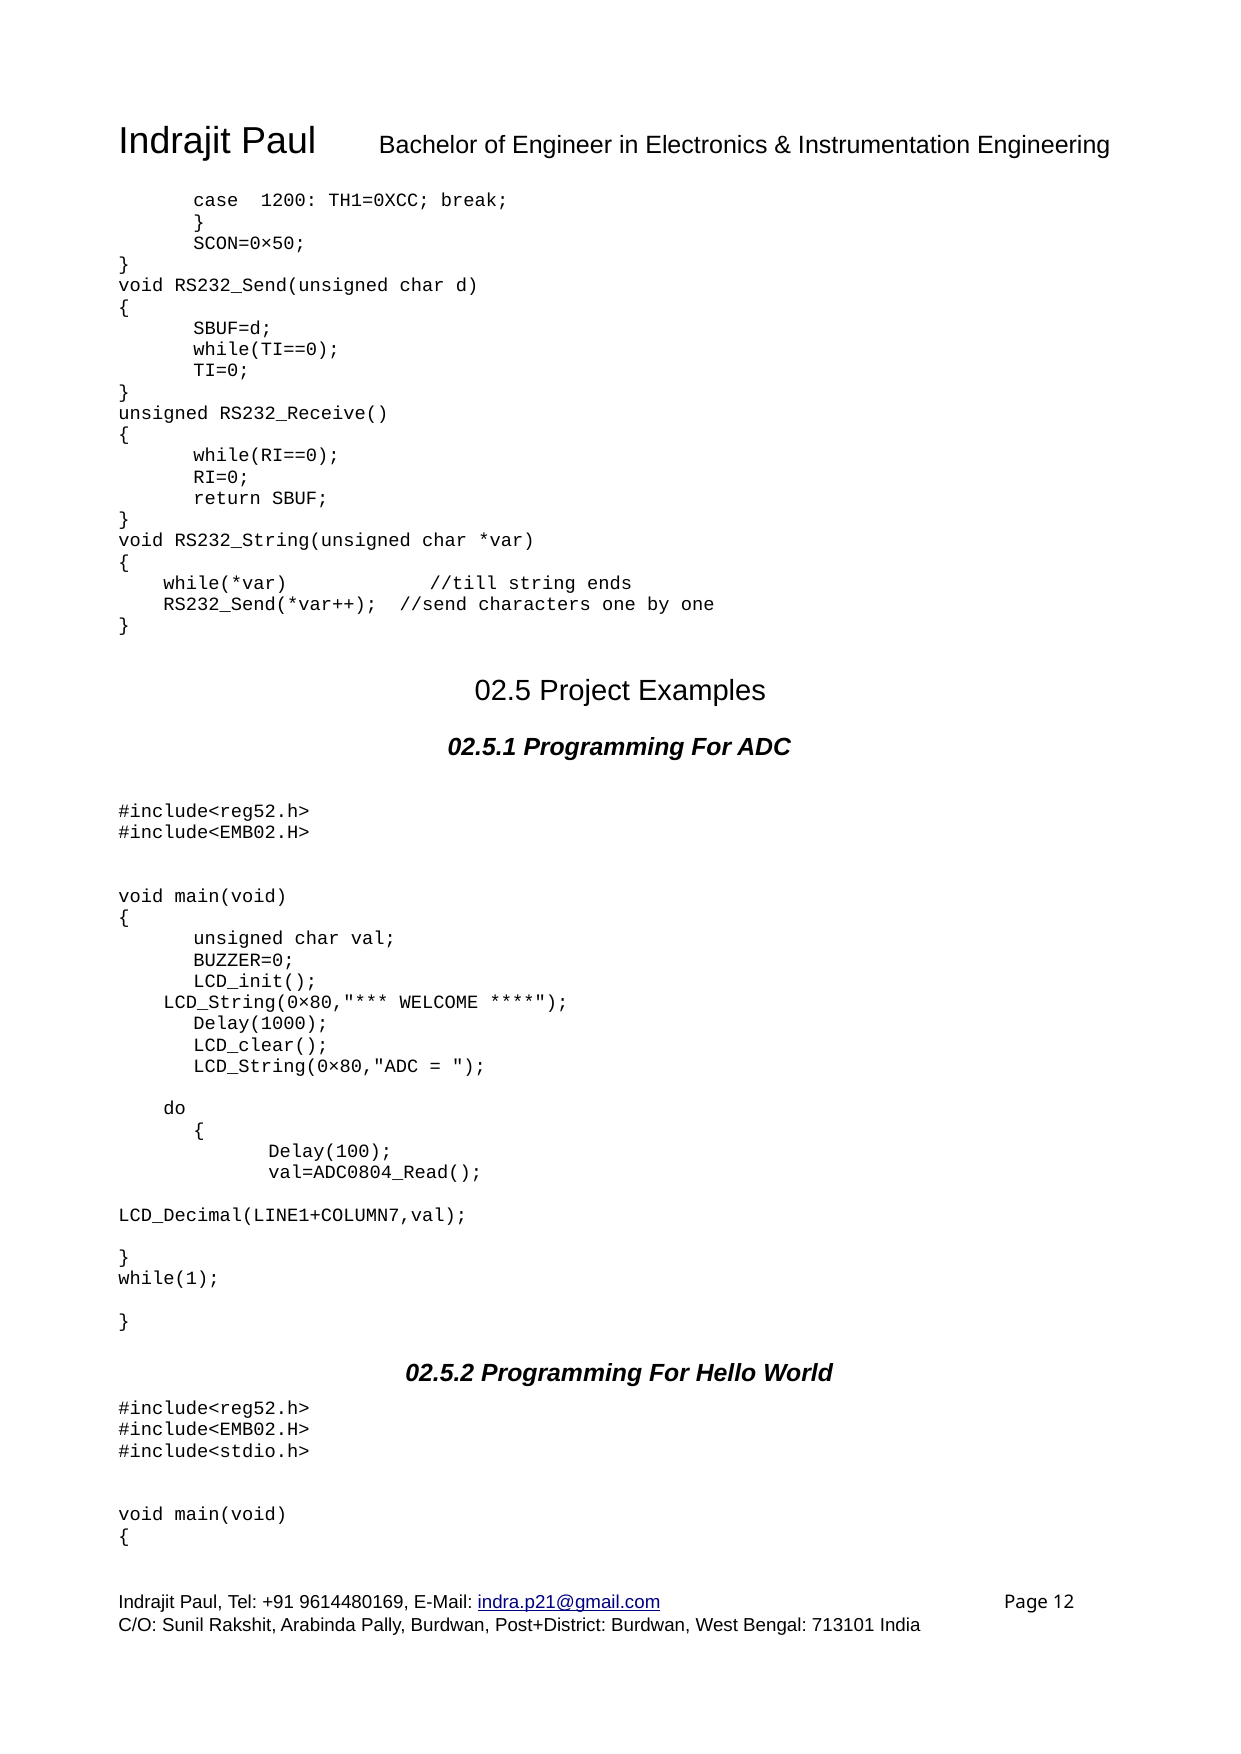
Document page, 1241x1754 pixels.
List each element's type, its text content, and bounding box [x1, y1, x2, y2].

text { [118, 908, 1122, 929]
text val=ADC0804_Read(); [118, 1163, 1122, 1184]
text { [118, 297, 1122, 319]
text SCON=0×50; [118, 234, 1122, 255]
text LCD_String(0×80,"*** WELCOME ****"); [118, 993, 1122, 1014]
text RS232_Send(*var++); //send characters one by one [118, 595, 1122, 616]
subtitle 02.5.1 Programming For ADC [118, 732, 1122, 760]
text #include<EMB02.H> [118, 1420, 1122, 1441]
text } [118, 382, 1122, 404]
text LCD_Decimal(LINE1+COLUMN7,val); [118, 1205, 1122, 1227]
text LCD_String(0×80,"ADC = "); [118, 1057, 1122, 1078]
text #include<EMB02.H> [118, 823, 1122, 844]
text { [118, 1526, 1122, 1548]
text return SBUF; [118, 489, 1122, 510]
text TI=0; [118, 361, 1122, 382]
text Delay(1000); [118, 1014, 1122, 1035]
text } [118, 510, 1122, 531]
text { [118, 425, 1122, 446]
text while(TI==0); [118, 340, 1122, 361]
subtitle 02.5 Project Examples [118, 673, 1122, 707]
text Delay(100); [118, 1142, 1122, 1163]
subtitle 02.5.2 Programming For Hello World [118, 1358, 1122, 1386]
text while(RI==0); [118, 446, 1122, 467]
text } [118, 212, 1122, 234]
text void RS232_String(unsigned char *var) [118, 531, 1122, 552]
text { [118, 552, 1122, 574]
text { [118, 1120, 1122, 1142]
text void main(void) [118, 887, 1122, 908]
text unsigned RS232_Receive() [118, 404, 1122, 425]
text SBUF=d; [118, 319, 1122, 340]
text case 1200: TH1=0XCC; break; [118, 191, 1122, 212]
text LCD_init(); [118, 972, 1122, 993]
text BUZZER=0; [118, 950, 1122, 972]
text void RS232_Send(unsigned char d) [118, 276, 1122, 297]
text } [118, 1312, 1122, 1333]
text while(1); [118, 1269, 1122, 1290]
text do [118, 1099, 1122, 1120]
text #include<reg52.h> [118, 802, 1122, 823]
text while(*var) //till string ends [118, 574, 1122, 595]
text } [118, 1248, 1122, 1269]
text LCD_clear(); [118, 1035, 1122, 1057]
text #include<stdio.h> [118, 1441, 1122, 1463]
text } [118, 255, 1122, 276]
text RI=0; [118, 467, 1122, 489]
text unsigned char val; [118, 929, 1122, 950]
text } [118, 616, 1122, 637]
text #include<reg52.h> [118, 1399, 1122, 1420]
text void main(void) [118, 1505, 1122, 1526]
